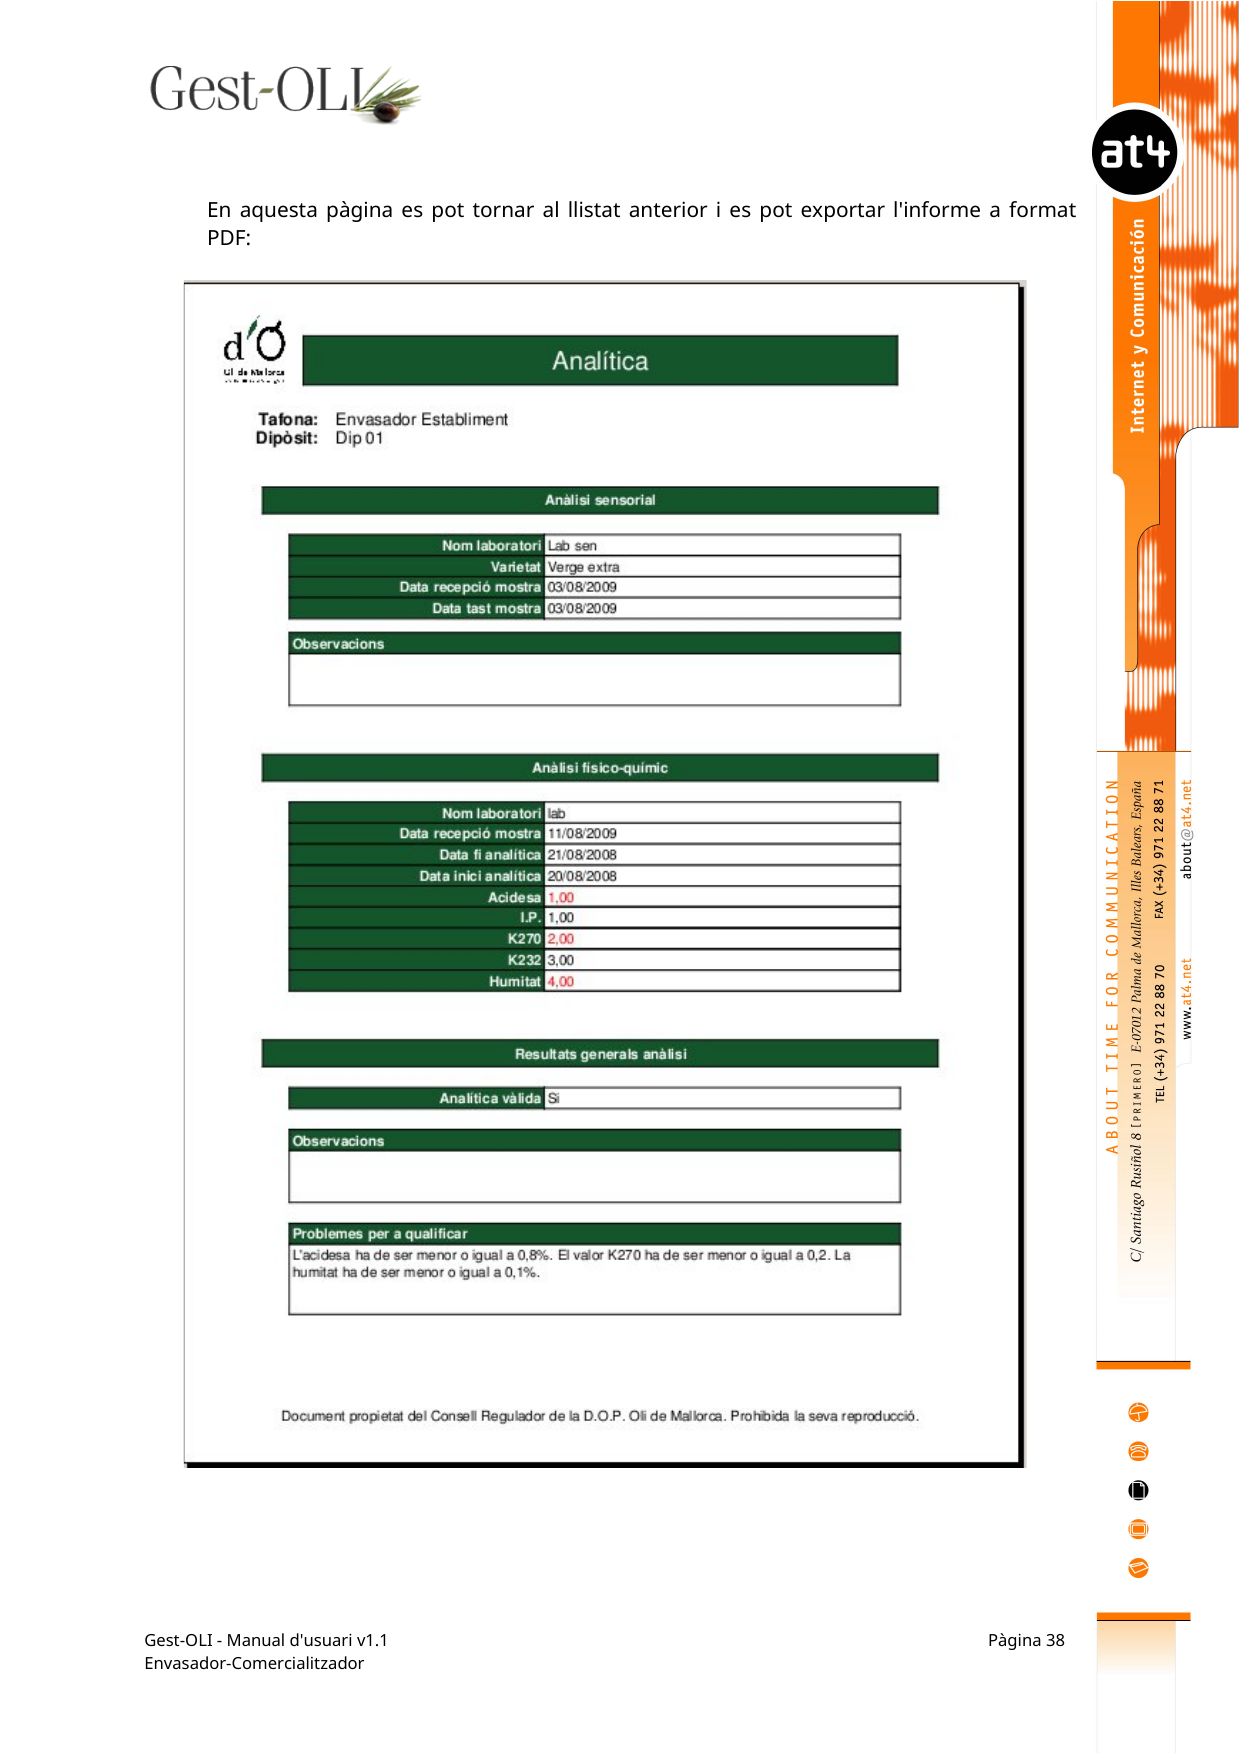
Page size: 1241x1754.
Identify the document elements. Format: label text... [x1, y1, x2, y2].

picture [149, 66, 423, 126]
picture [183, 280, 1027, 1468]
picture [1085, 1, 1239, 1753]
text En aquesta pàgina es pot tornar al llistat anterior i es pot exportar l'informe a format PDF: [207, 195, 1078, 252]
